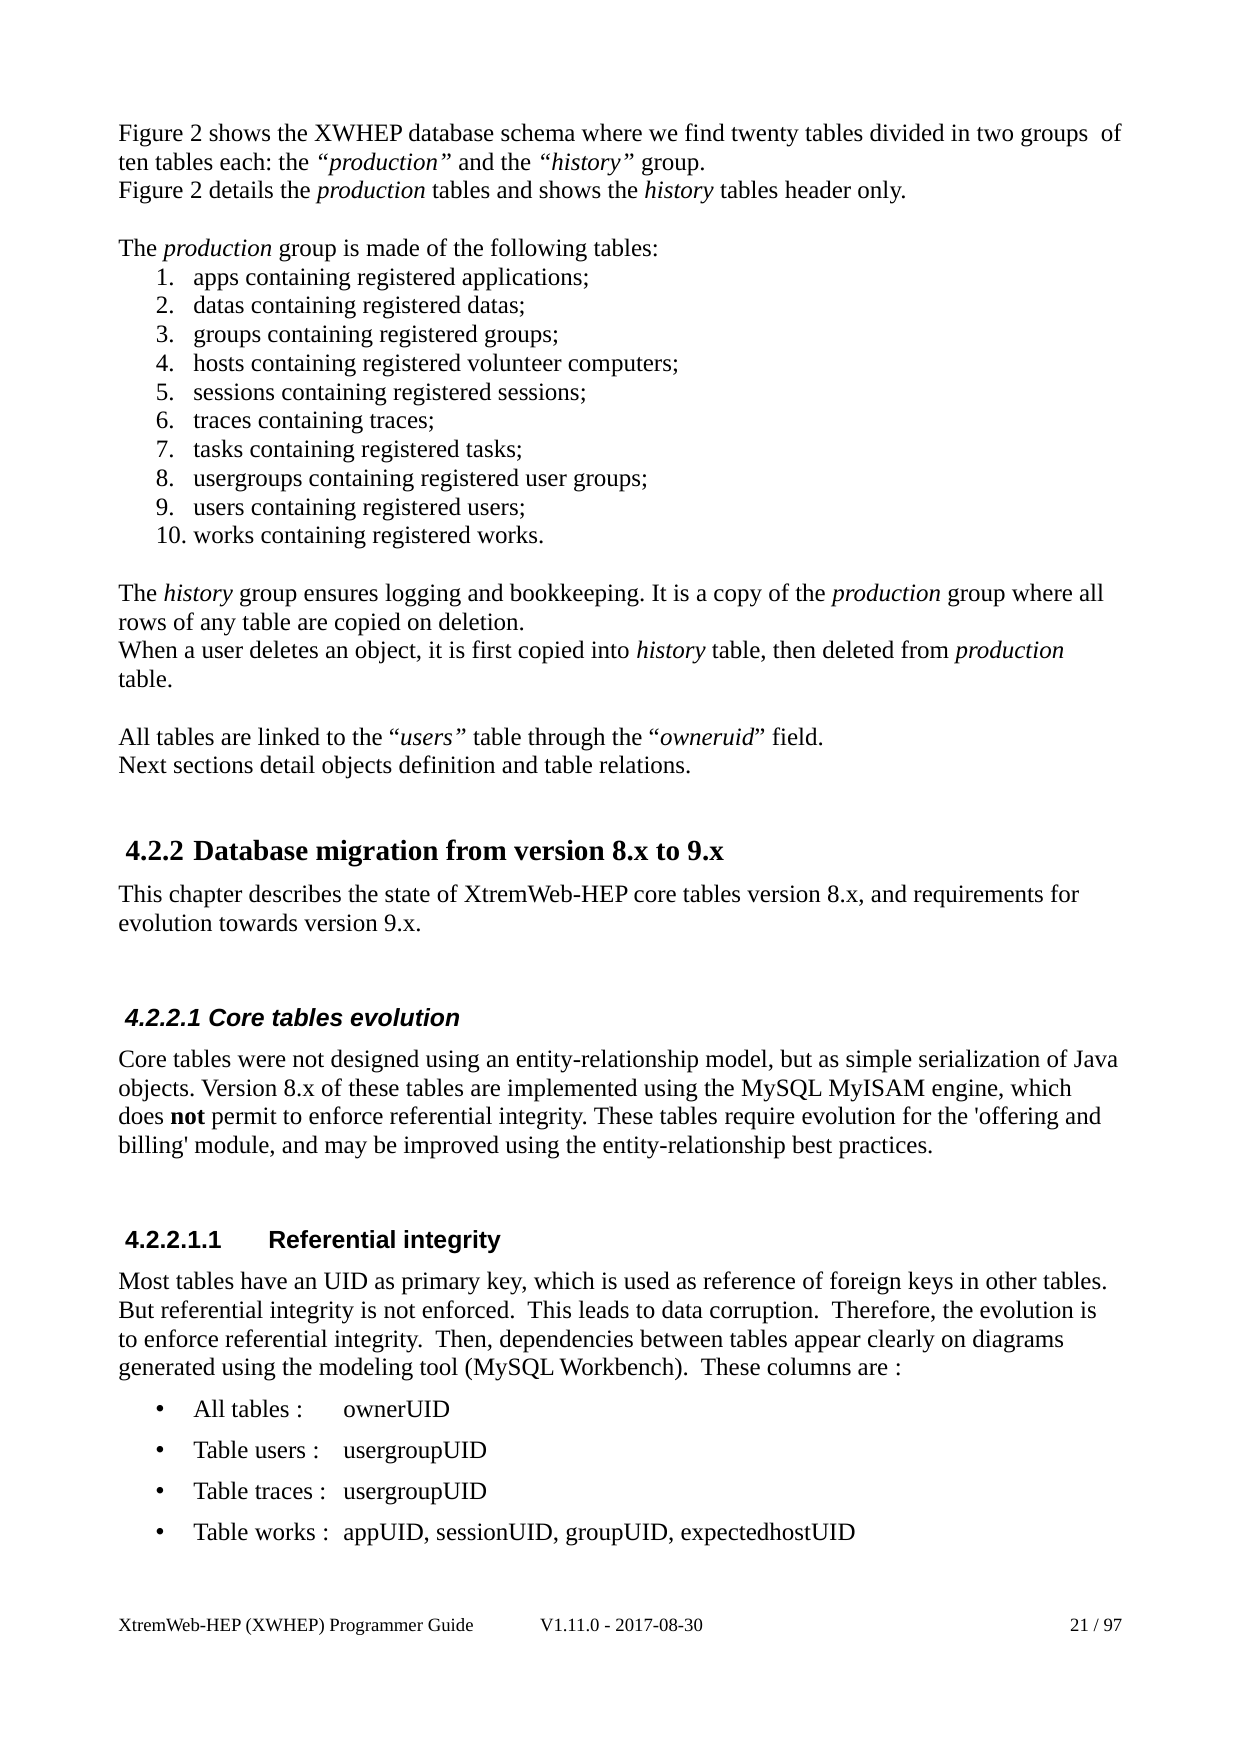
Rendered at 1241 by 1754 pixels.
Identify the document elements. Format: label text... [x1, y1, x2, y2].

text This chapter describes the state of XtremWeb-HEP core tables version 8.x, and requirements for evolution towards version 9.x. [118, 879, 1122, 937]
list traces containing traces; [156, 406, 1122, 434]
text The history group ensures logging and bookkeeping. It is a copy of the production group where all rows of any table are copied on deletion. [118, 578, 1122, 636]
list apps containing registered applications; [156, 262, 1122, 291]
list users containing registered users; [156, 492, 1122, 521]
subtitle Referential integrity [118, 1225, 1122, 1254]
list All tables : ownerUID [156, 1394, 1122, 1422]
list datas containing registered datas; [156, 291, 1122, 319]
list usergroups containing registered user groups; [156, 463, 1122, 492]
text All tables are linked to the “users” table through the “owneruid” field. [118, 722, 1122, 751]
list groups containing registered groups; [156, 319, 1122, 348]
list works containing registered works. [156, 521, 1122, 549]
subtitle Core tables evolution [118, 1003, 1122, 1031]
list hosts containing registered volunteer computers; [156, 348, 1122, 377]
list Table users : usergroupUID [156, 1435, 1122, 1464]
subtitle Database migration from version 8.x to 9.x [118, 833, 1122, 867]
text Next sections detail objects definition and table relations. [118, 751, 1122, 779]
list tasks containing registered tasks; [156, 434, 1122, 463]
text Figure 2 details the production tables and shows the history tables header only. [118, 176, 1122, 204]
text When a user deletes an object, it is first copied into history table, then deleted from production table. [118, 636, 1122, 693]
text The production group is made of the following tables: [118, 233, 1122, 262]
list sessions containing registered sessions; [156, 377, 1122, 406]
text Core tables were not designed using an entity-relationship model, but as simple serialization of Java objects. Version 8.x of these tables are implemented using the MySQL MyISAM engine, which does not permit to enforce referential integrity. These tables require evolution for the 'offering and billing' module, and may be improved using the entity-relationship best practices. [118, 1044, 1122, 1159]
text Most tables have an UID as primary key, which is used as reference of foreign keys in other tables. But referential integrity is not enforced. This leads to data corruption. Therefore, the evolution is to enforce referential integrity. Then, dependencies between tables appear clearly on diagrams generated using the modeling tool (MySQL Workbench). These columns are : [118, 1266, 1122, 1381]
text Figure 2 shows the XWHEP database schema where we find twenty tables divided in two groups of ten tables each: the “production” and the “history” group. [118, 118, 1122, 176]
list Table works : appUID, sessionUID, groupUID, expectedhostUID [156, 1517, 1122, 1546]
list Table traces : usergroupUID [156, 1476, 1122, 1505]
